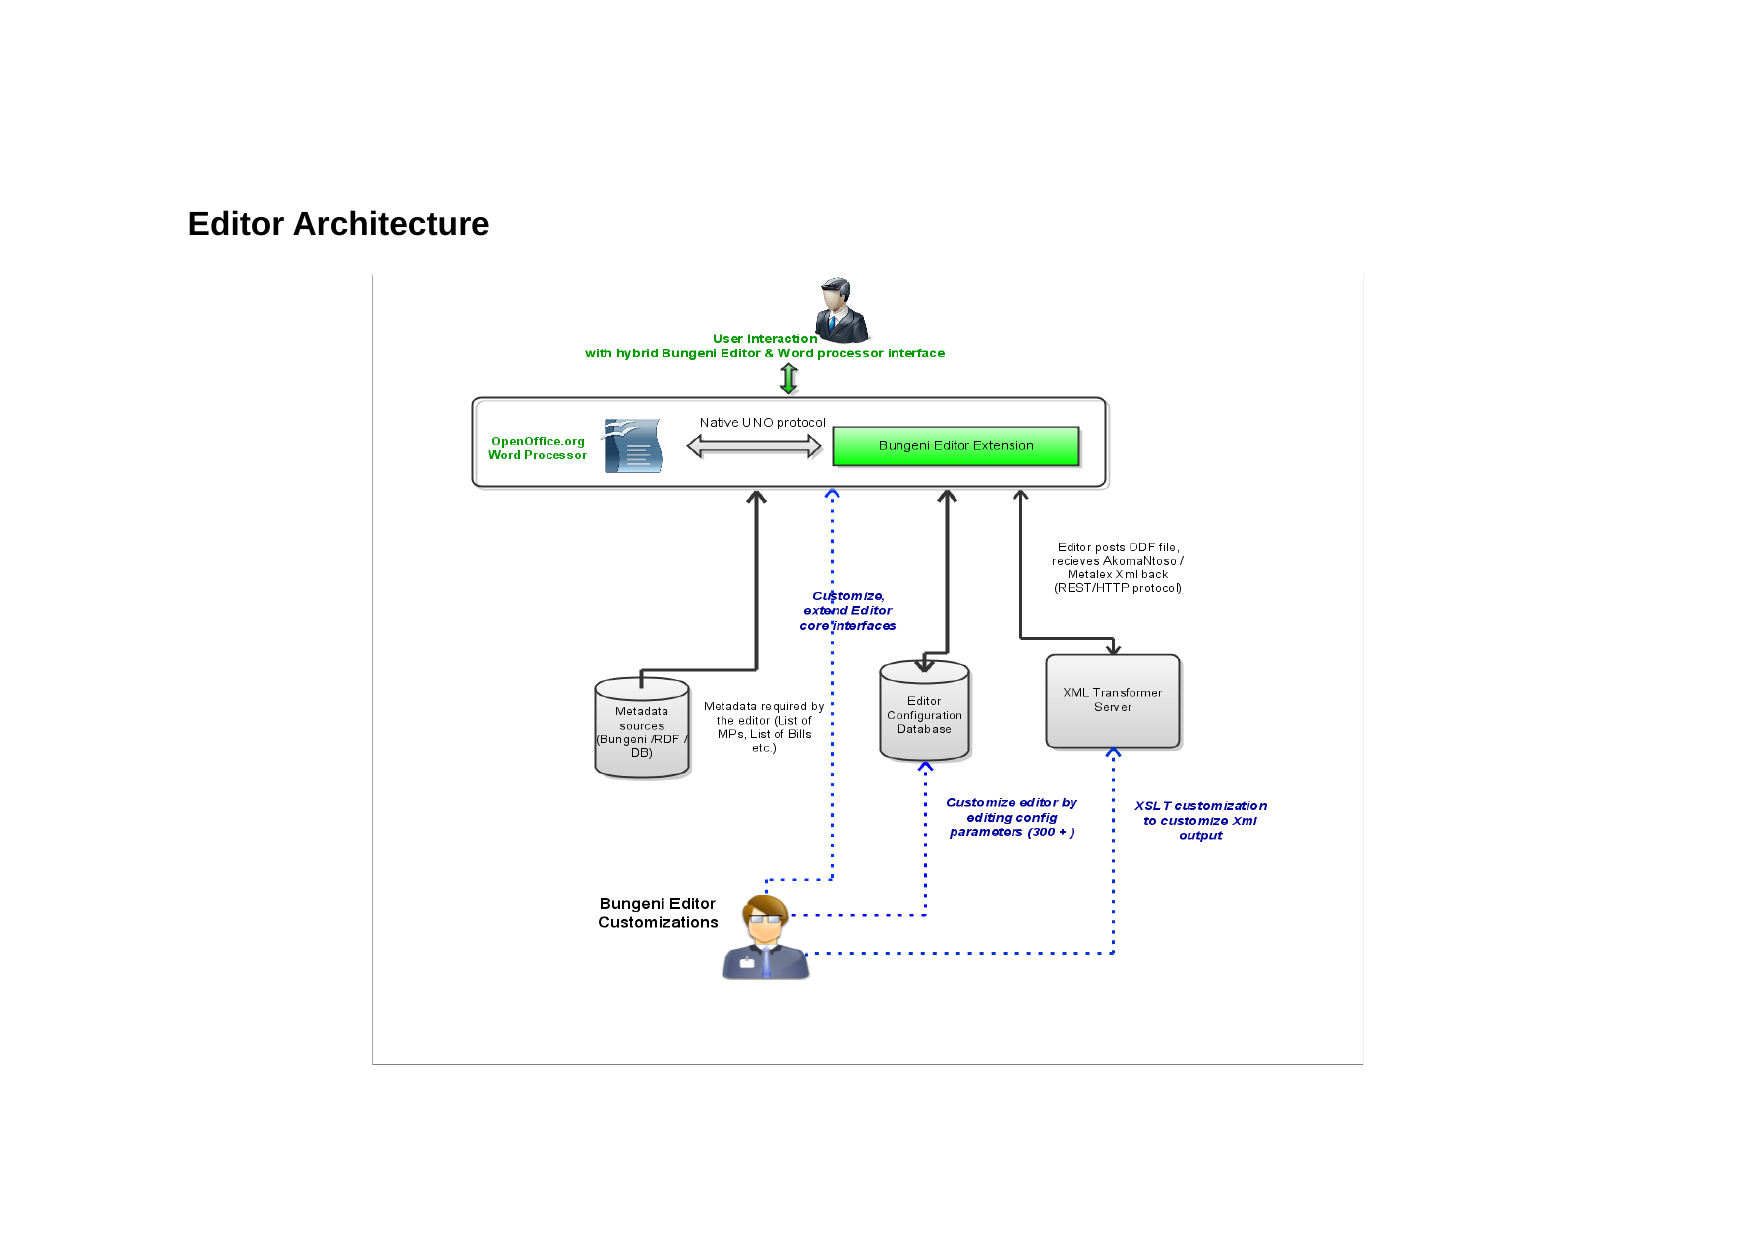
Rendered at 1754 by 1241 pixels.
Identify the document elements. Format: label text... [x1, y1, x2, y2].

subtitle Editor Architecture [187, 204, 1566, 242]
picture [372, 275, 1364, 1065]
